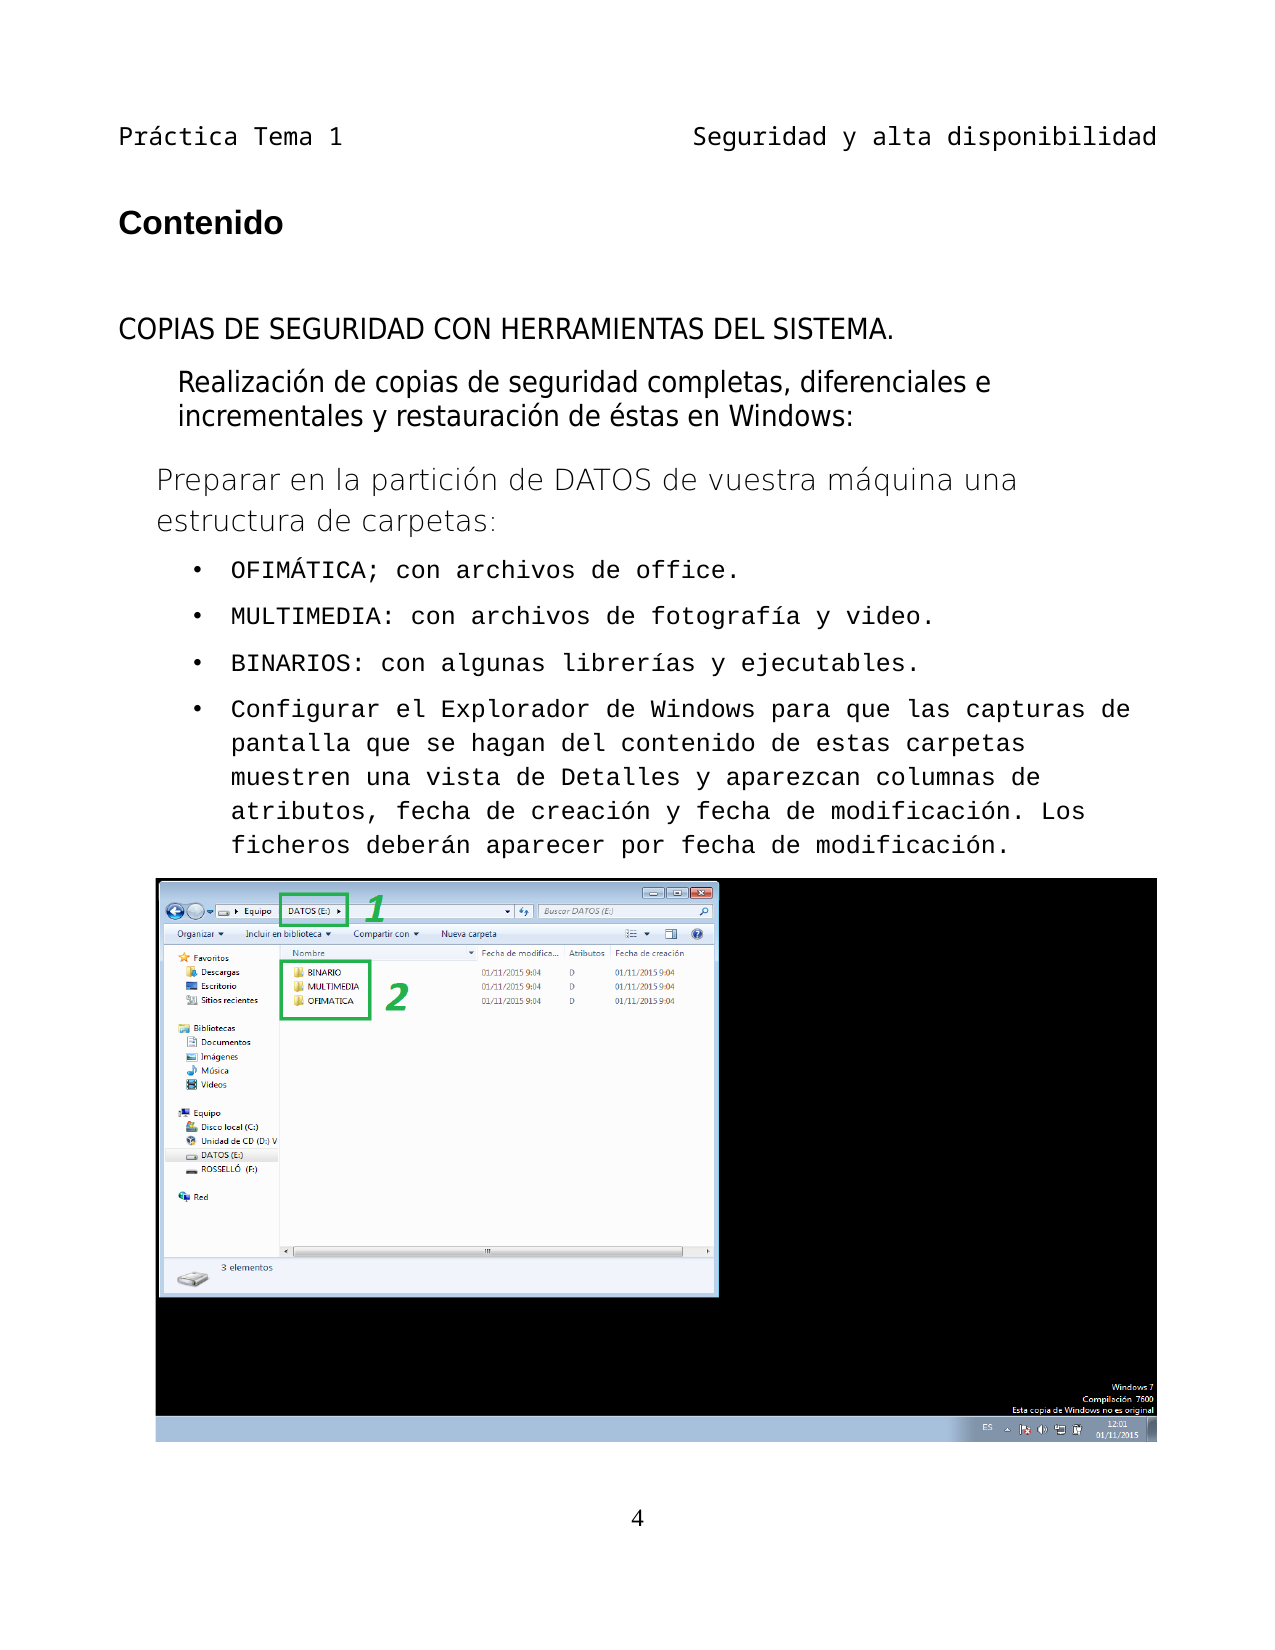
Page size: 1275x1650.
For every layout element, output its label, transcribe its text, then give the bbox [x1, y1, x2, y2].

text Realización de copias de seguridad completas, diferenciales e incrementales y restauración de éstas en Windows: [177, 366, 1157, 434]
list Preparar en la partición de DATOS de vuestra máquina una estructura de carpetas: [156, 463, 1157, 538]
list OFIMÁTICA; con archivos de office. [193, 557, 1157, 586]
text COPIAS DE SEGURIDAD CON HERRAMIENTAS DEL SISTEMA. [118, 313, 1157, 347]
text Contenido [118, 202, 1157, 241]
list MULTIMEDIA: con archivos de fotografía y video. [193, 604, 1157, 632]
picture [155, 878, 1157, 1442]
list BINARIOS: con algunas librerías y ejecutables. [193, 650, 1157, 678]
list Configurar el Explorador de Windows para que las capturas de pantalla que se hagan del contenido de estas carpetas muestren una vista de Detalles y aparezcan columnas de atributos, fecha de creación y fecha de modificación. Los ficheros deberán aparecer por fecha de modificación. [193, 697, 1157, 861]
